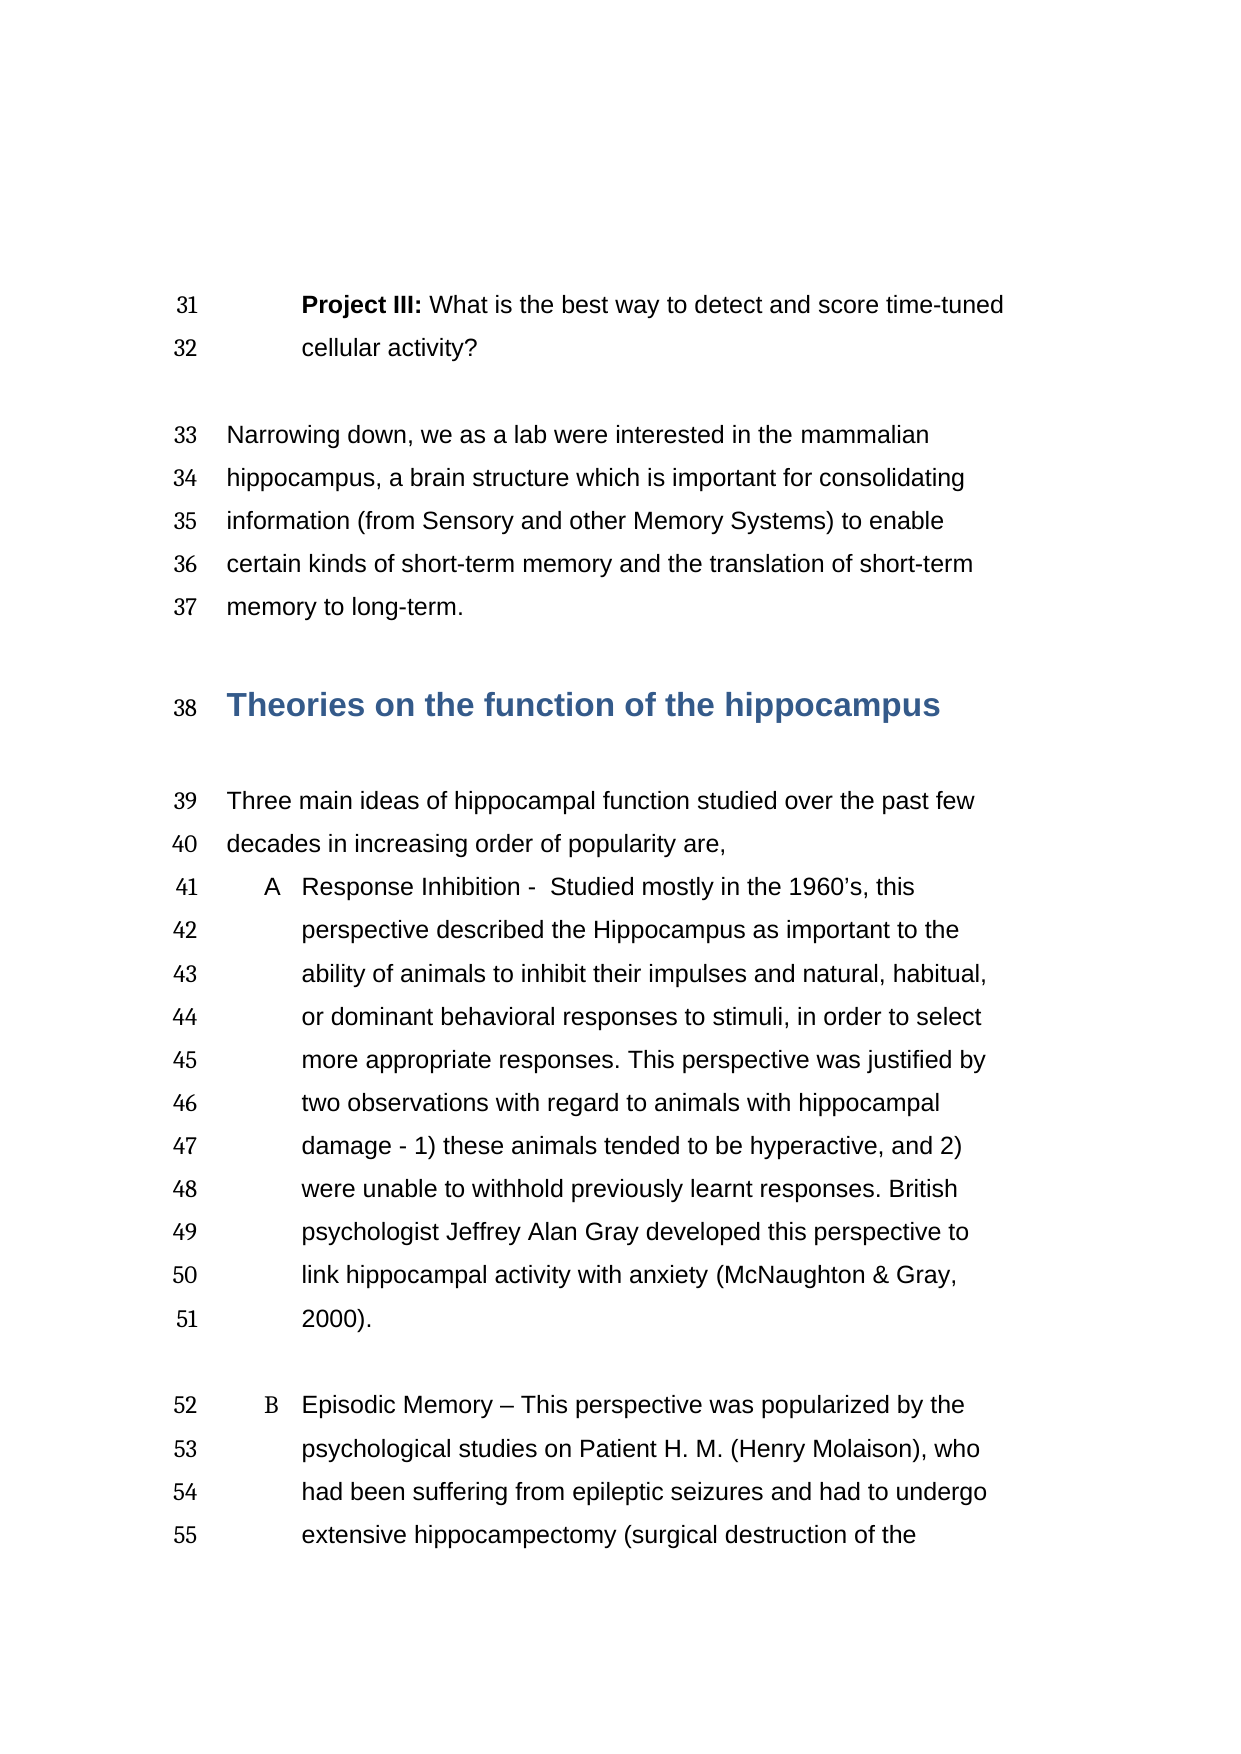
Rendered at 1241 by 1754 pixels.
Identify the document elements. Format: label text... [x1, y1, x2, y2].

subtitle Theories on the function of the hippocampus [226, 685, 1014, 724]
text Narrowing down, we as a lab were interested in the mammalian hippocampus, a brain structure which is important for consolidating information (from Sensory and other Memory Systems) to enable certain kinds of short-term memory and the translation of short-term memory to long-term. [226, 420, 1014, 621]
list Episodic Memory – This perspective was popularized by the psychological studies on Patient H. M. (Henry Molaison), who had been suffering from epileptic seizures and had to undergo extensive hippocampectomy (surgical destruction of the [264, 1390, 1014, 1549]
text Project III: What is the best way to detect and score time-tuned cellular activity? [301, 290, 1014, 362]
text Three main ideas of hippocampal function studied over the past few decades in increasing order of popularity are, [226, 786, 1014, 858]
list Response Inhibition - Studied mostly in the 1960’s, this perspective described the Hippocampus as important to the ability of animals to inhibit their impulses and natural, habitual, or dominant behavioral responses to stimuli, in order to select more appropriate responses. This perspective was justified by two observations with regard to animals with hippocampal damage - 1) these animals tended to be hyperactive, and 2) were unable to withhold previously learnt responses. British psychologist Jeffrey Alan Gray developed this perspective to link hippocampal activity with anxiety (McNaughton & Gray, 2000)⁠. [264, 872, 1014, 1332]
